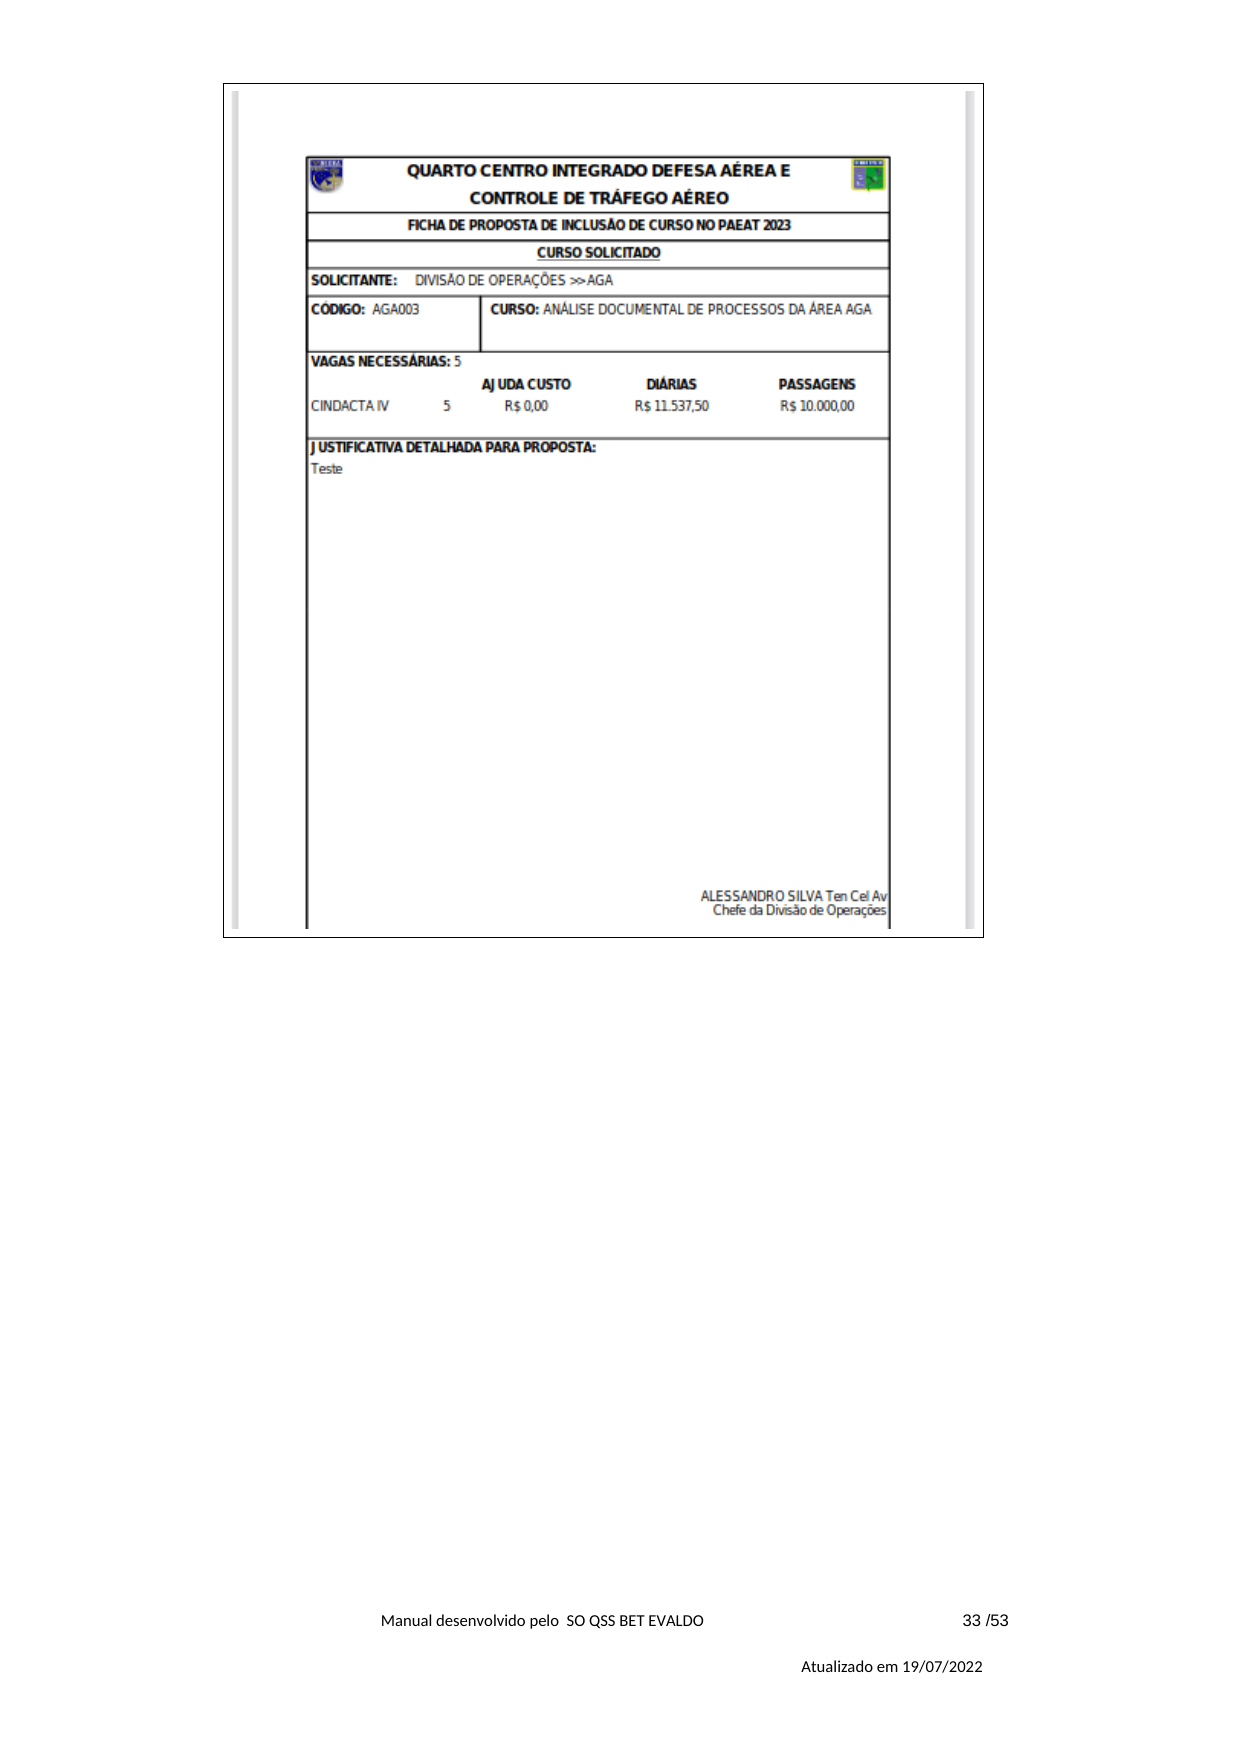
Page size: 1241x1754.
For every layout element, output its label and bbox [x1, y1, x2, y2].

picture [231, 91, 975, 929]
